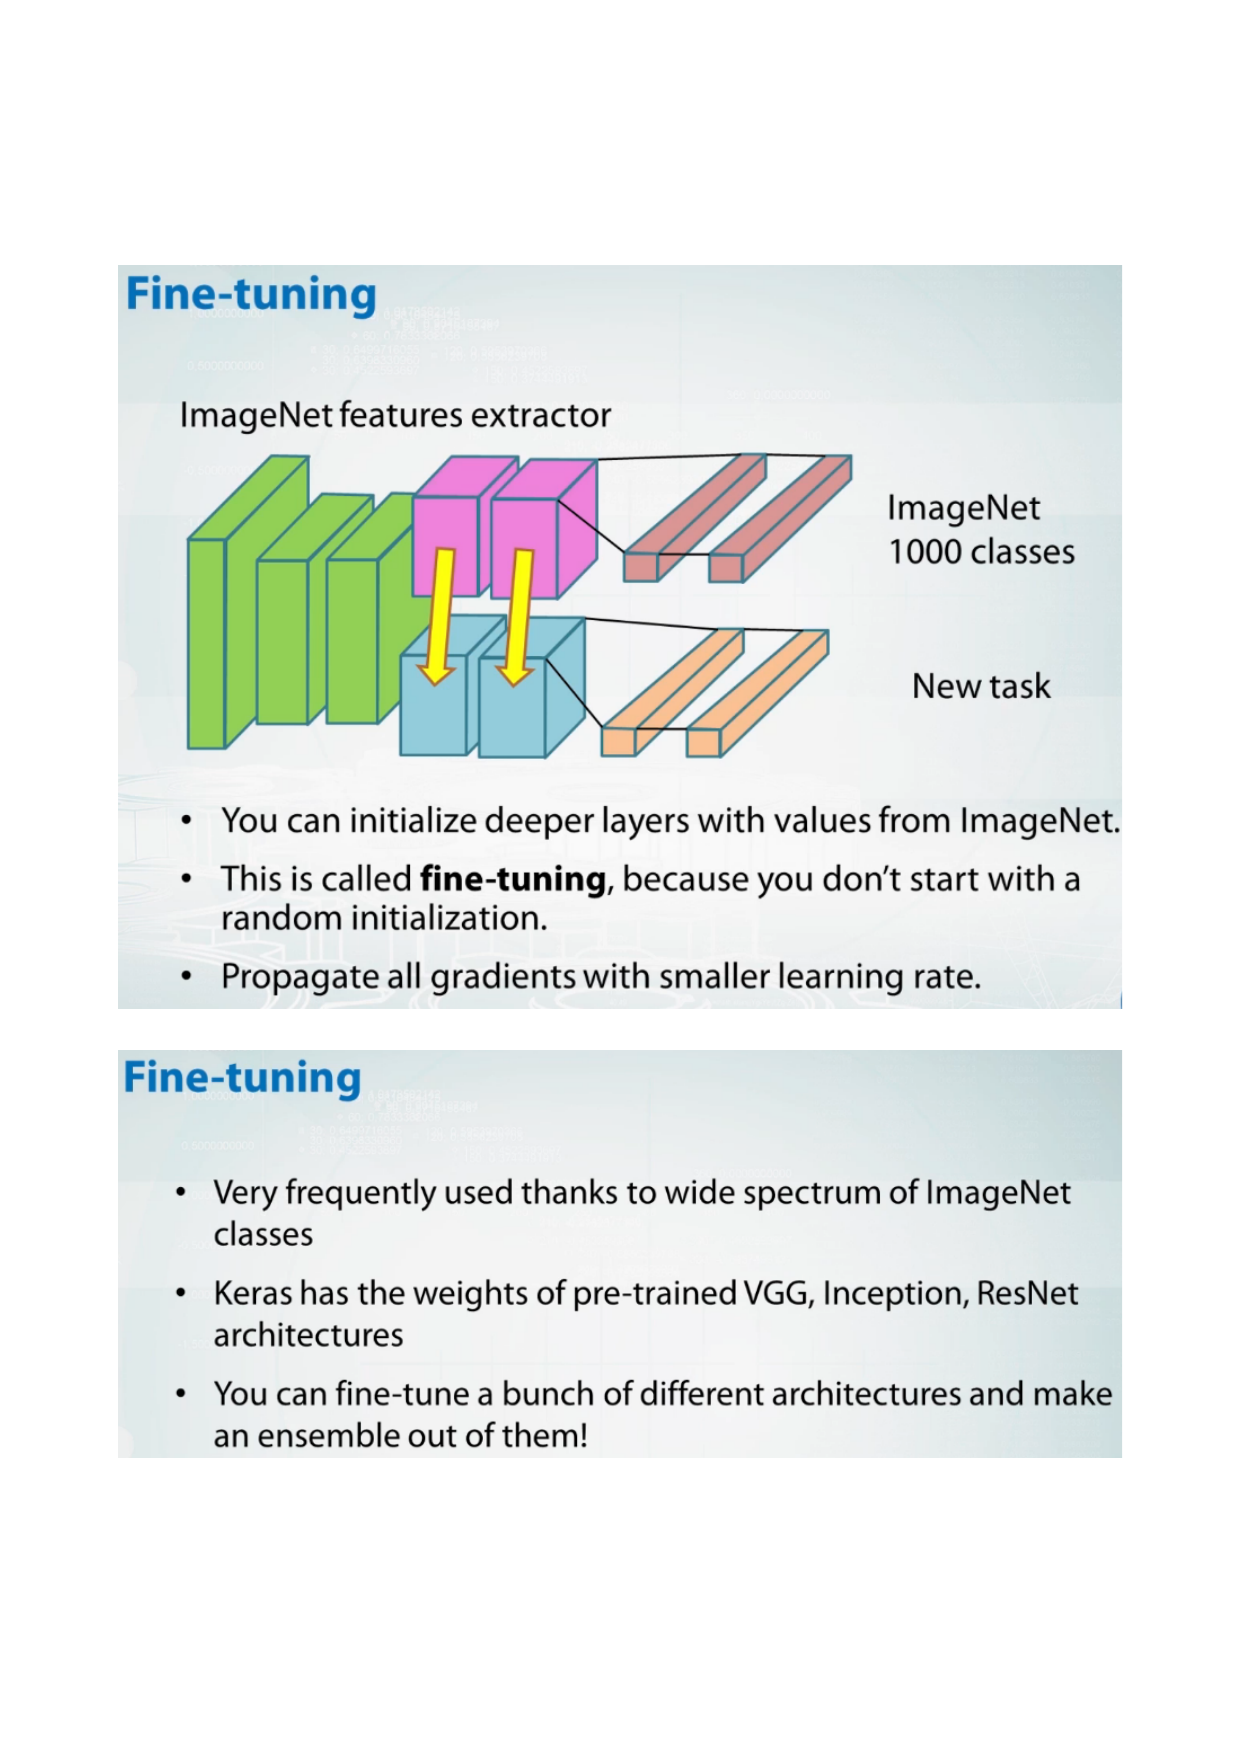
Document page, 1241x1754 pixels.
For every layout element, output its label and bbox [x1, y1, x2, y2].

picture [118, 1050, 1123, 1458]
picture [118, 265, 1123, 1009]
